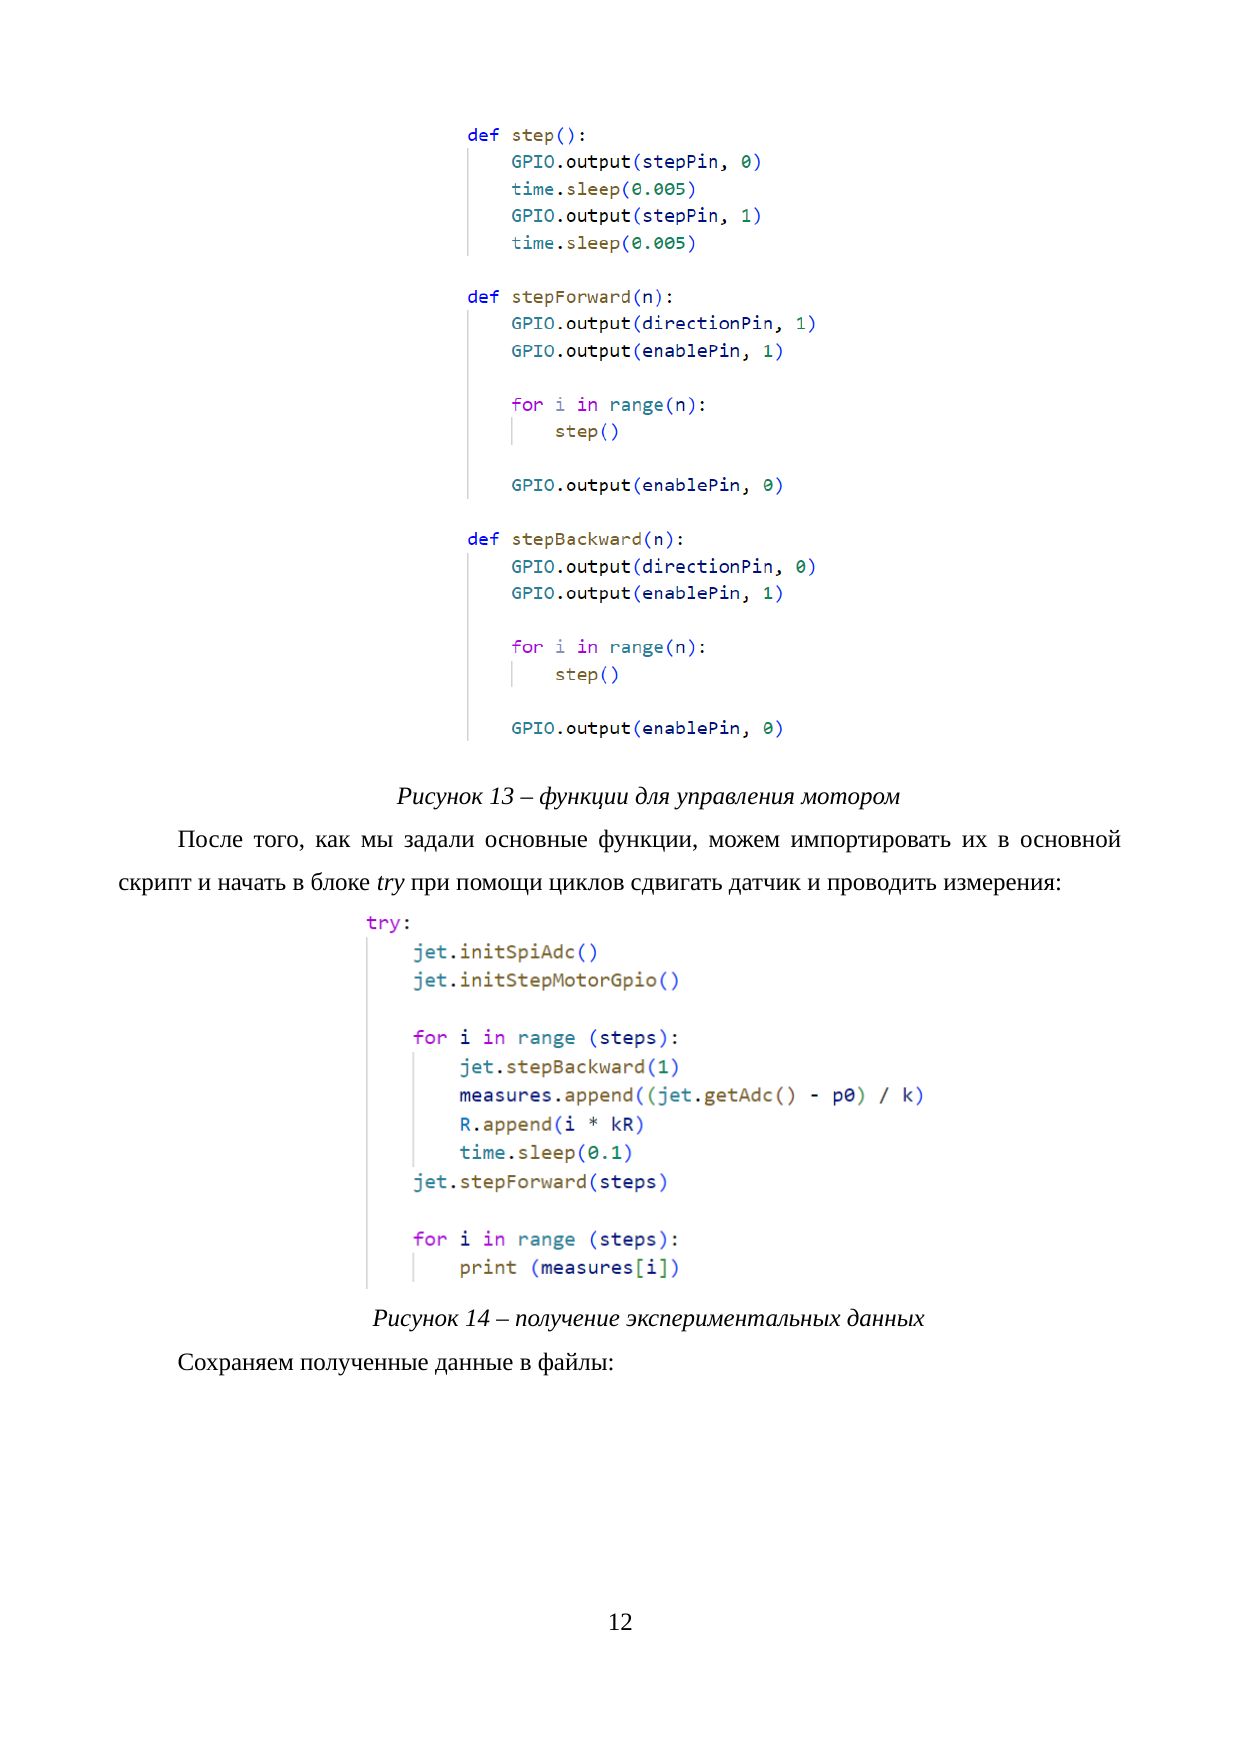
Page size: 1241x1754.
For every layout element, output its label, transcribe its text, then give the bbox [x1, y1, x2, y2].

picture [359, 910, 940, 1289]
text Сохраняем полученные данные в файлы: [118, 1347, 1122, 1375]
text Рисунок 13 – функции для управления мотором [118, 781, 1122, 809]
text После того, как мы задали основные функции, можем импортировать их в основной скрипт и начать в блоке try при помощи циклов сдвигать датчик и проводить измерения: [118, 824, 1122, 896]
picture [462, 118, 837, 767]
text Рисунок 14 – получение экспериментальных данных [118, 1303, 1122, 1332]
